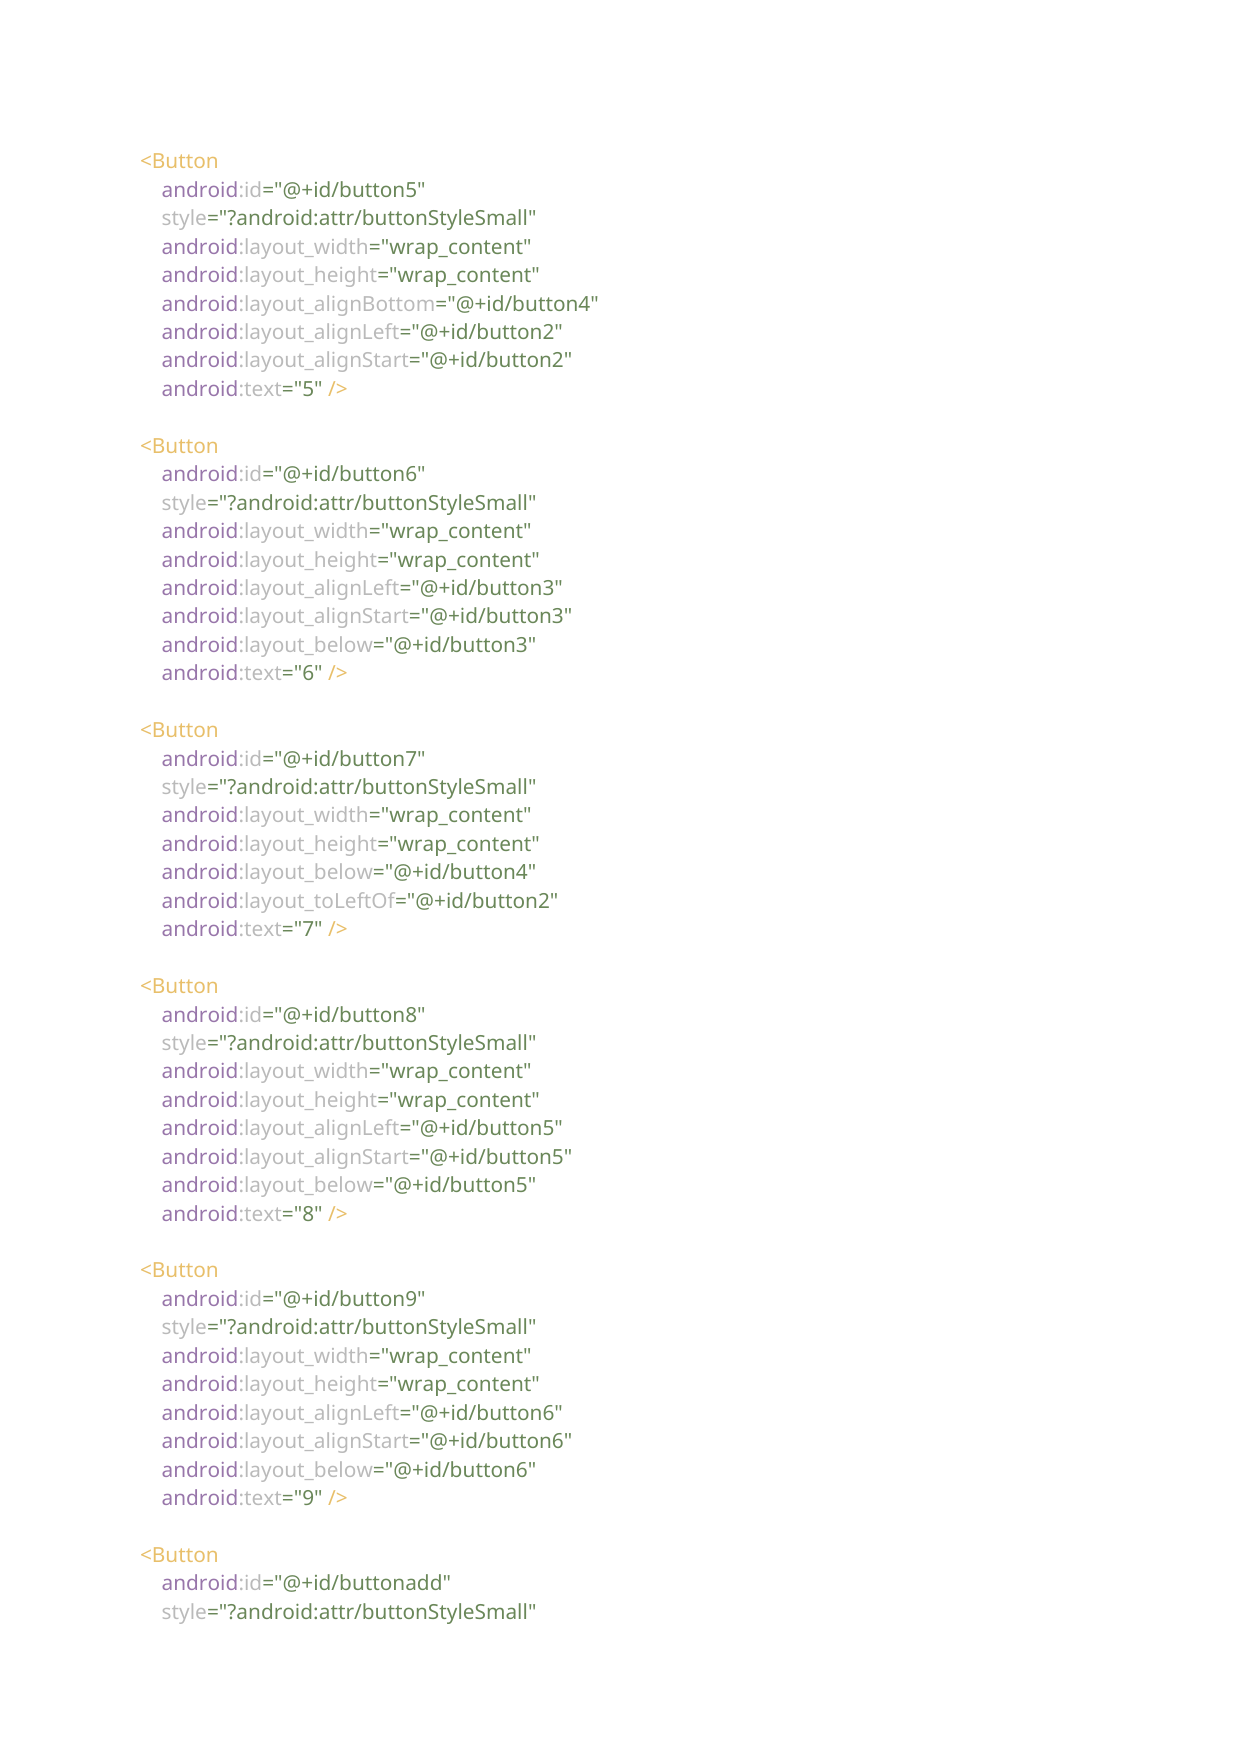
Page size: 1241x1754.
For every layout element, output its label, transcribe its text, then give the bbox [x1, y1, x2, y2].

text <Button android:id="@+id/button5" style="?android:attr/buttonStyleSmall" android:layout_width="wrap_content" android:layout_height="wrap_content" android:layout_alignBottom="@+id/button4" android:layout_alignLeft="@+id/button2" android:layout_alignStart="@+id/button2" android:text="5" /> <Button android:id="@+id/button6" style="?android:attr/buttonStyleSmall" android:layout_width="wrap_content" android:layout_height="wrap_content" android:layout_alignLeft="@+id/button3" android:layout_alignStart="@+id/button3" android:layout_below="@+id/button3" android:text="6" /> <Button android:id="@+id/button7" style="?android:attr/buttonStyleSmall" android:layout_width="wrap_content" android:layout_height="wrap_content" android:layout_below="@+id/button4" android:layout_toLeftOf="@+id/button2" android:text="7" /> <Button android:id="@+id/button8" style="?android:attr/buttonStyleSmall" android:layout_width="wrap_content" android:layout_height="wrap_content" android:layout_alignLeft="@+id/button5" android:layout_alignStart="@+id/button5" android:layout_below="@+id/button5" android:text="8" /> <Button android:id="@+id/button9" style="?android:attr/buttonStyleSmall" android:layout_width="wrap_content" android:layout_height="wrap_content" android:layout_alignLeft="@+id/button6" android:layout_alignStart="@+id/button6" android:layout_below="@+id/button6" android:text="9" /> <Button android:id="@+id/buttonadd" style="?android:attr/buttonStyleSmall" [118, 118, 1122, 1625]
